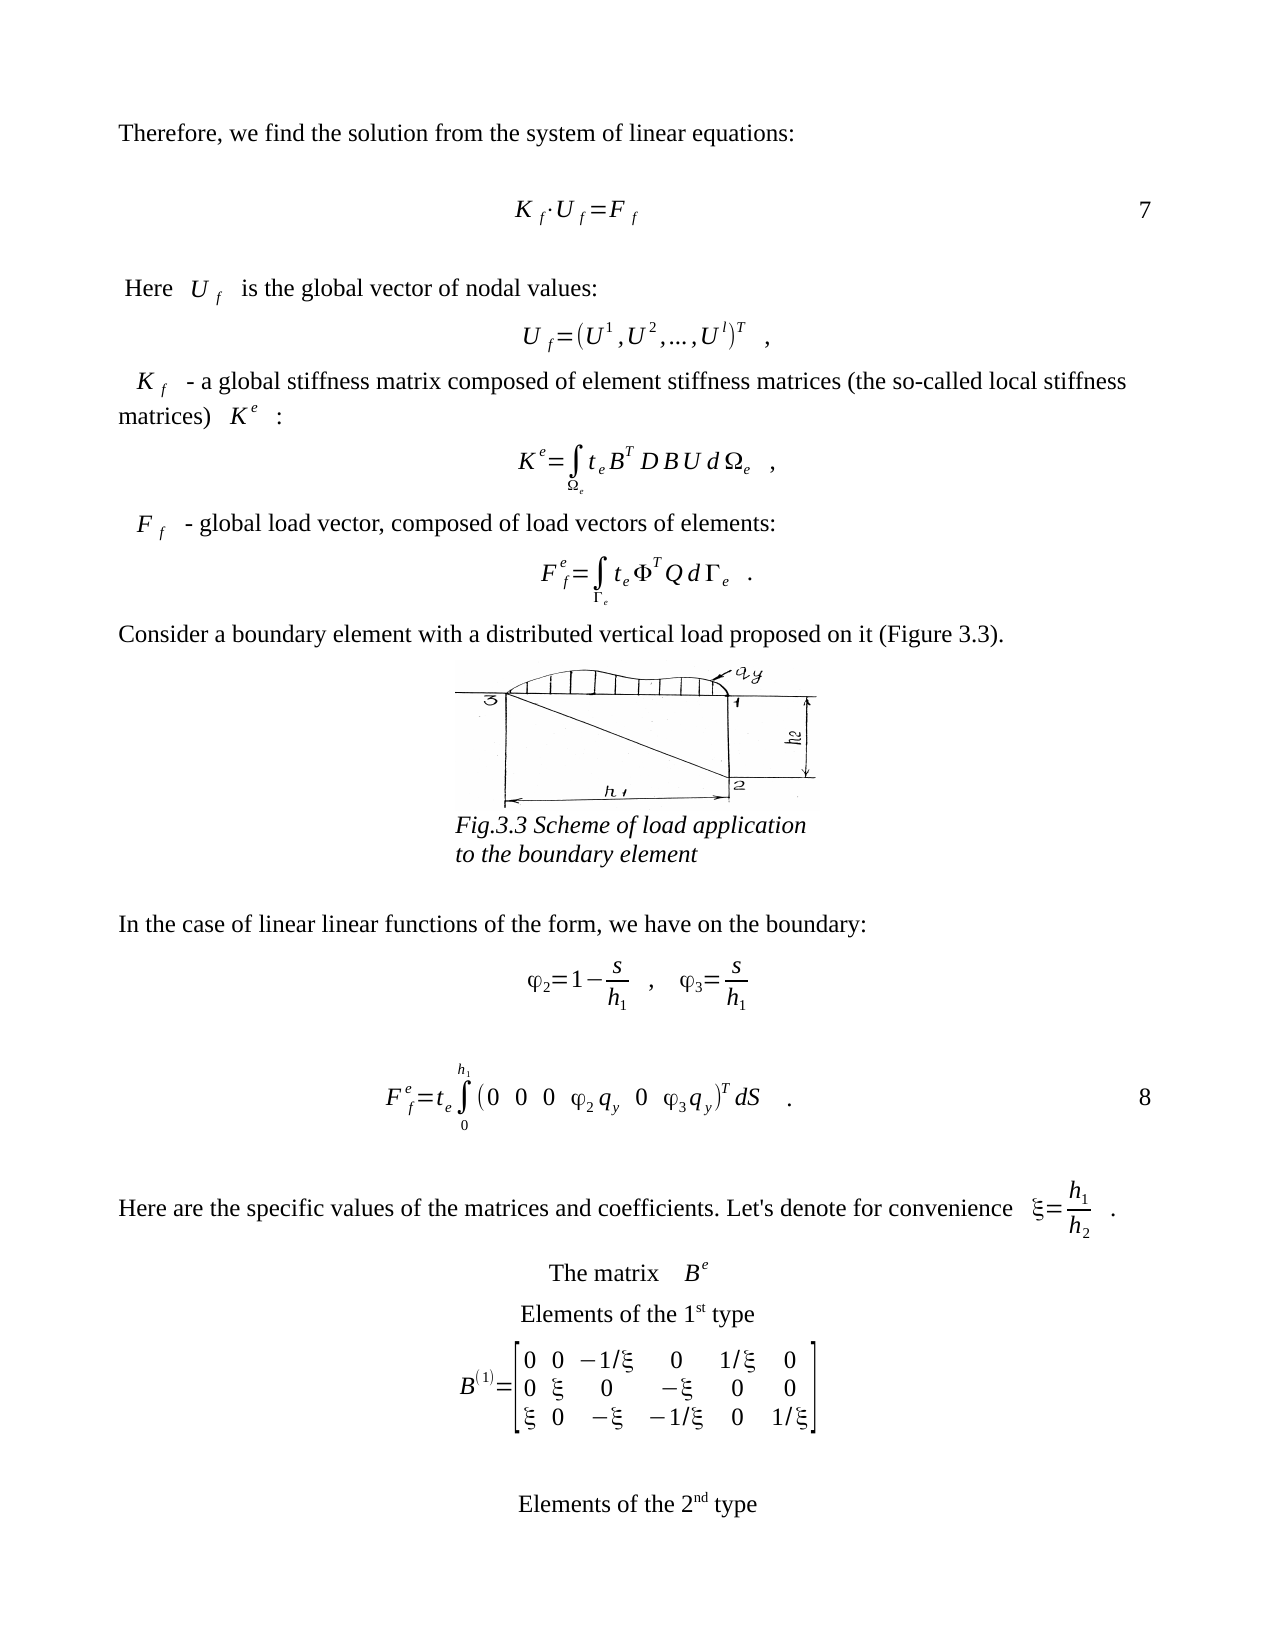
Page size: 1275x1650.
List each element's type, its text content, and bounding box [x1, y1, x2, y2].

text Fig.3.3 Scheme of load application to the boundary element [455, 811, 820, 868]
text Here are the specific values of the matrices and coefficients. Let's denote for convenience. [118, 1176, 1157, 1243]
text - global load vector, composed of load vectors of elements: [118, 508, 1157, 541]
text Elements of the 2nd type [118, 1489, 1157, 1518]
text . [118, 553, 1157, 607]
text Elements of the 1st type [118, 1299, 1157, 1328]
text The matrix [118, 1255, 1157, 1286]
table_header . [118, 1055, 1041, 1151]
table_header [118, 188, 1041, 244]
text Hereis the global vector of nodal values: [118, 273, 1157, 306]
table_header 7 [1041, 188, 1157, 244]
text , [118, 951, 1157, 1013]
picture [455, 660, 820, 811]
text , [118, 442, 1157, 496]
text Therefore, we find the solution from the system of linear equations: [118, 118, 1157, 147]
text , [118, 318, 1157, 353]
text - a global stiffness matrix composed of element stiffness matrices (the so-called local stiffness matrices): [118, 366, 1157, 429]
table_header 8 [1041, 1055, 1157, 1151]
text Consider a boundary element with a distributed vertical load proposed on it (Figure 3.3). [118, 619, 1157, 648]
text In the case of linear linear functions of the form, we have on the boundary: [118, 909, 1157, 938]
